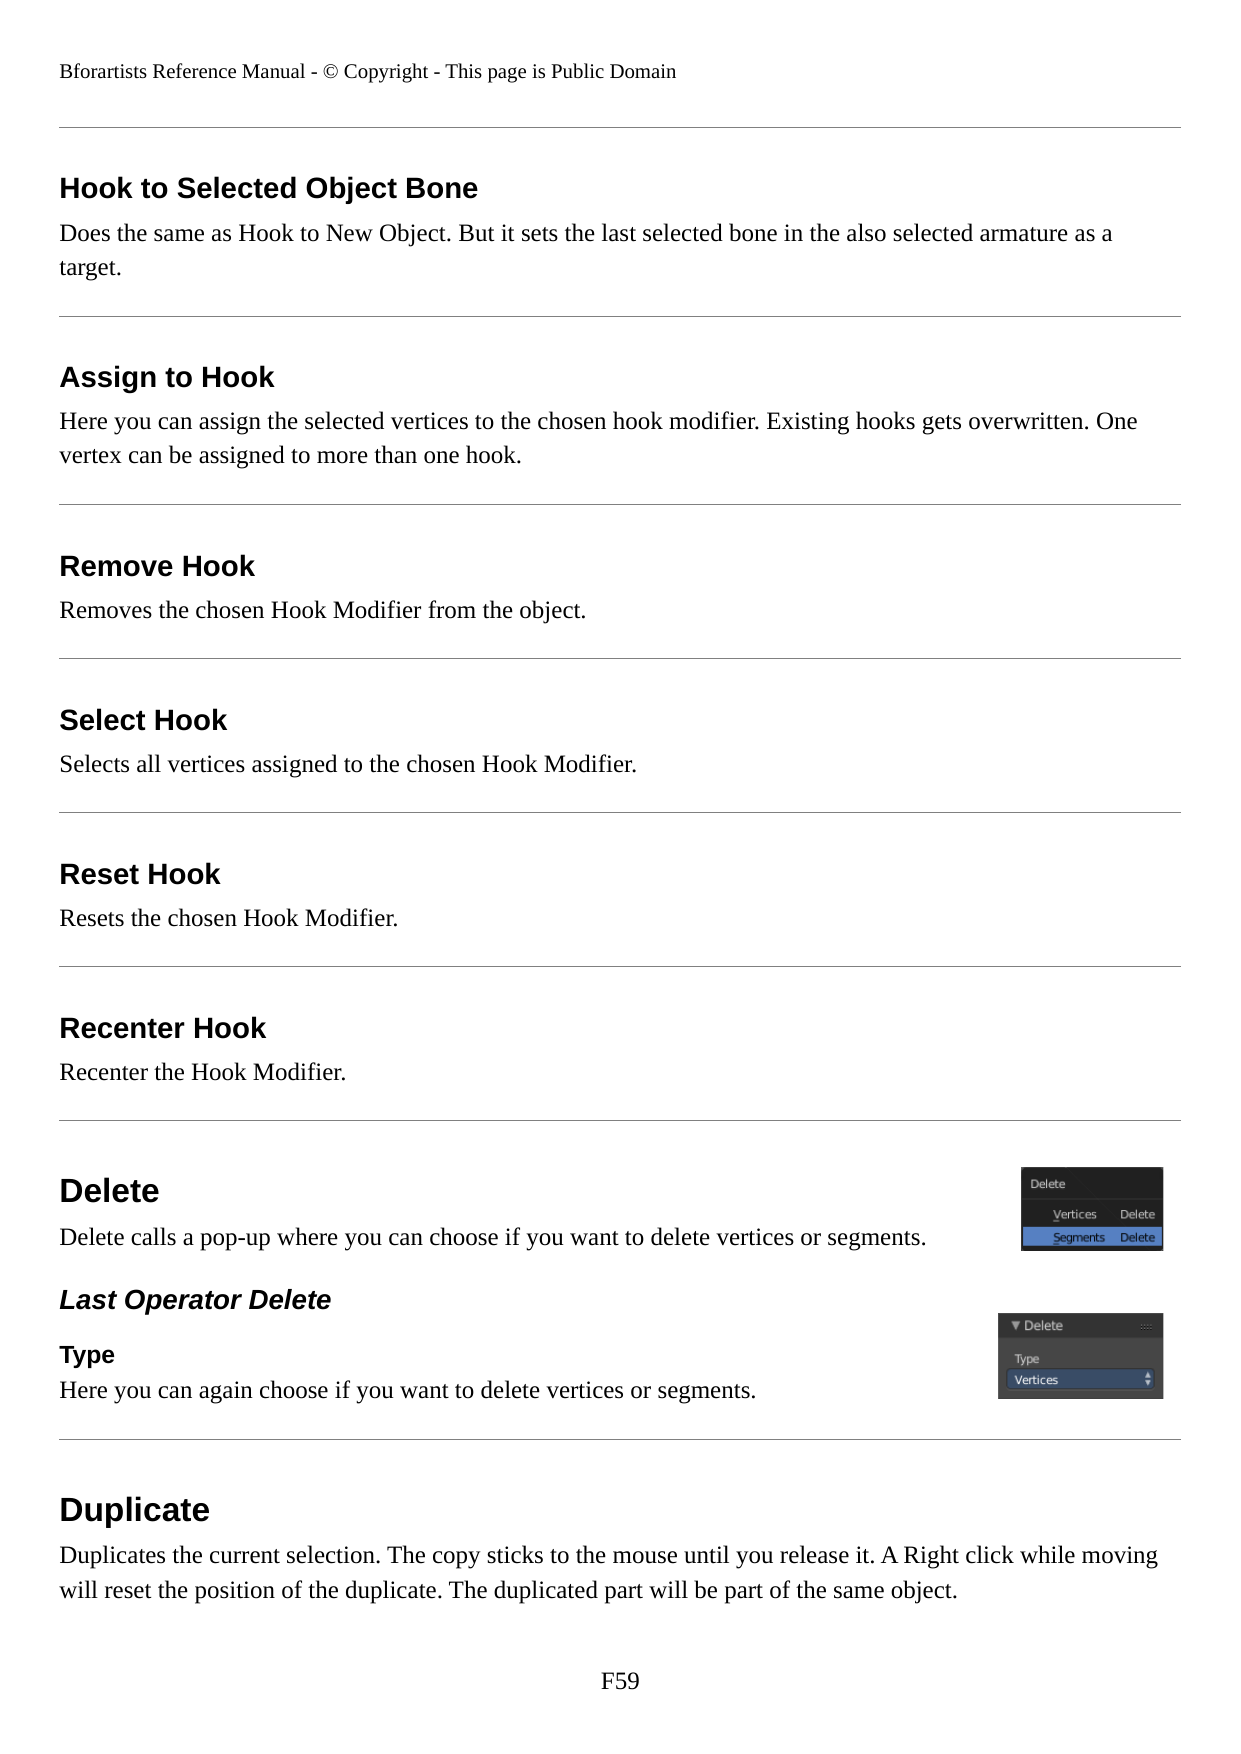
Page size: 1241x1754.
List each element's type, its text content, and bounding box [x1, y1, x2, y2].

subtitle Select Hook [59, 702, 1181, 736]
subtitle Delete [59, 1171, 1021, 1209]
subtitle Remove Hook [59, 548, 1181, 582]
text Does the same as Hook to New Object. But it sets the last selected bone in the also selected armature as a target. [59, 218, 1181, 281]
subtitle [1164, 1341, 1181, 1369]
text Recenter the Hook Modifier. [59, 1057, 1181, 1086]
subtitle Reset Hook [59, 857, 1181, 890]
text Here you can again choose if you want to delete vertices or segments. [59, 1375, 1181, 1404]
picture [998, 1313, 1164, 1399]
subtitle Last Operator Delete [59, 1284, 1181, 1316]
subtitle Type [59, 1341, 998, 1369]
subtitle Duplicate [59, 1489, 1181, 1528]
text Delete calls a pop-up where you can choose if you want to delete vertices or segments. [59, 1222, 1021, 1251]
text Duplicates the current selection. The copy sticks to the mouse until you release it. A Right click while moving will reset the position of the duplicate. The duplicated part will be part of the same object. [59, 1541, 1181, 1604]
subtitle Hook to Selected Object Bone [59, 171, 1181, 205]
text Here you can assign the selected vertices to the chosen hook modifier. Existing hooks gets overwritten. One vertex can be assigned to more than one hook. [59, 406, 1181, 469]
subtitle Assign to Hook [59, 360, 1181, 394]
subtitle [1164, 1171, 1181, 1209]
text Selects all vertices assigned to the chosen Hook Modifier. [59, 749, 1181, 777]
text Resets the chosen Hook Modifier. [59, 903, 1181, 932]
picture [1021, 1167, 1164, 1251]
subtitle Recenter Hook [59, 1011, 1181, 1044]
text Removes the chosen Hook Modifier from the object. [59, 595, 1181, 623]
